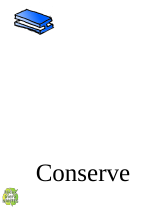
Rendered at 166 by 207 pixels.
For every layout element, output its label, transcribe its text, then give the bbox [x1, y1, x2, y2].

picture [2, 187, 19, 207]
table_header [108, 6, 159, 46]
table_header [6, 6, 57, 46]
table_header [57, 6, 108, 46]
picture [13, 0, 55, 42]
table_cell [6, 46, 159, 152]
table_cell Conserve [6, 153, 159, 193]
